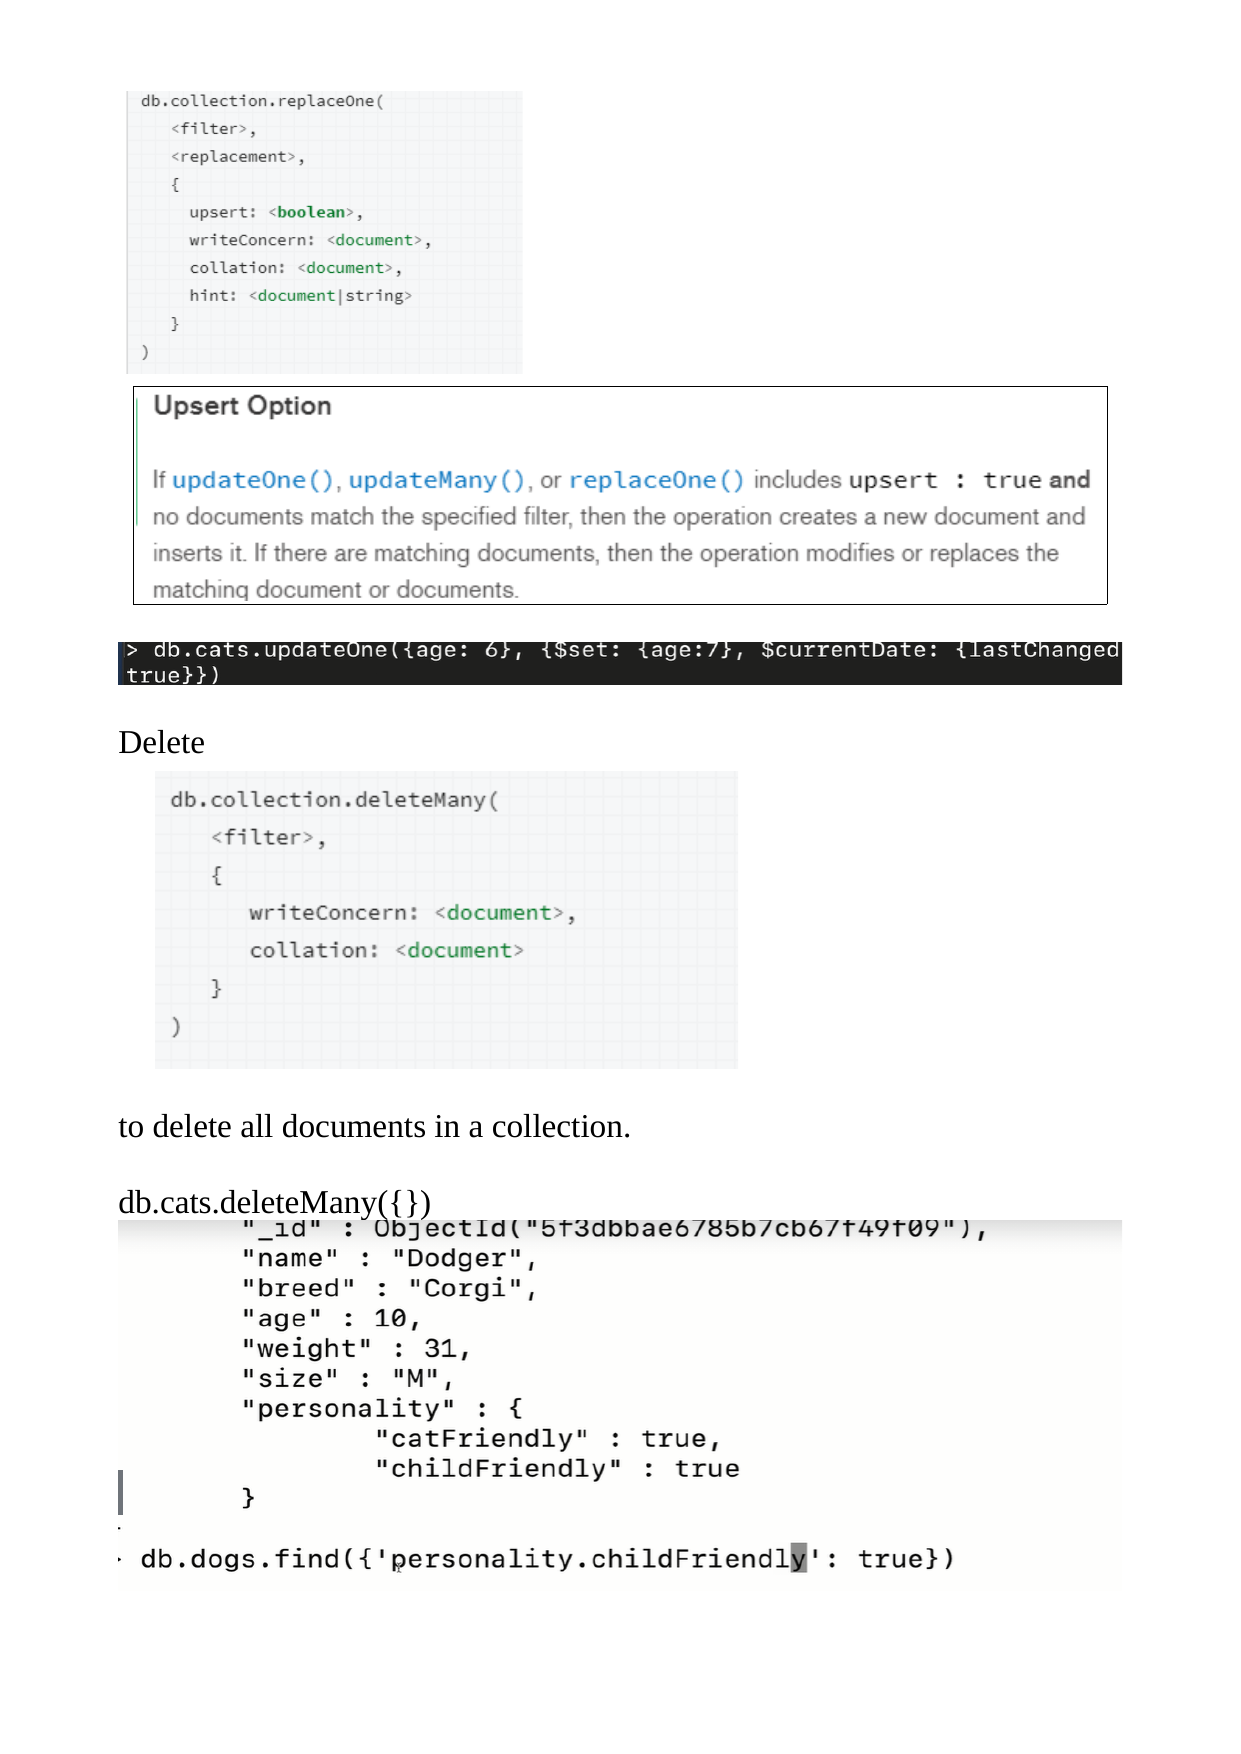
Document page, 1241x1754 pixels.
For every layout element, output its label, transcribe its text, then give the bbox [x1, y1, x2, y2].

text db.cats.deleteMany({}) [118, 1182, 1122, 1220]
picture [136, 389, 1104, 601]
picture [118, 1220, 1123, 1591]
text to delete all documents in a collection. [118, 1106, 1122, 1144]
text Delete [118, 722, 1122, 761]
picture [118, 642, 1123, 685]
picture [155, 771, 739, 1069]
picture [126, 91, 523, 374]
